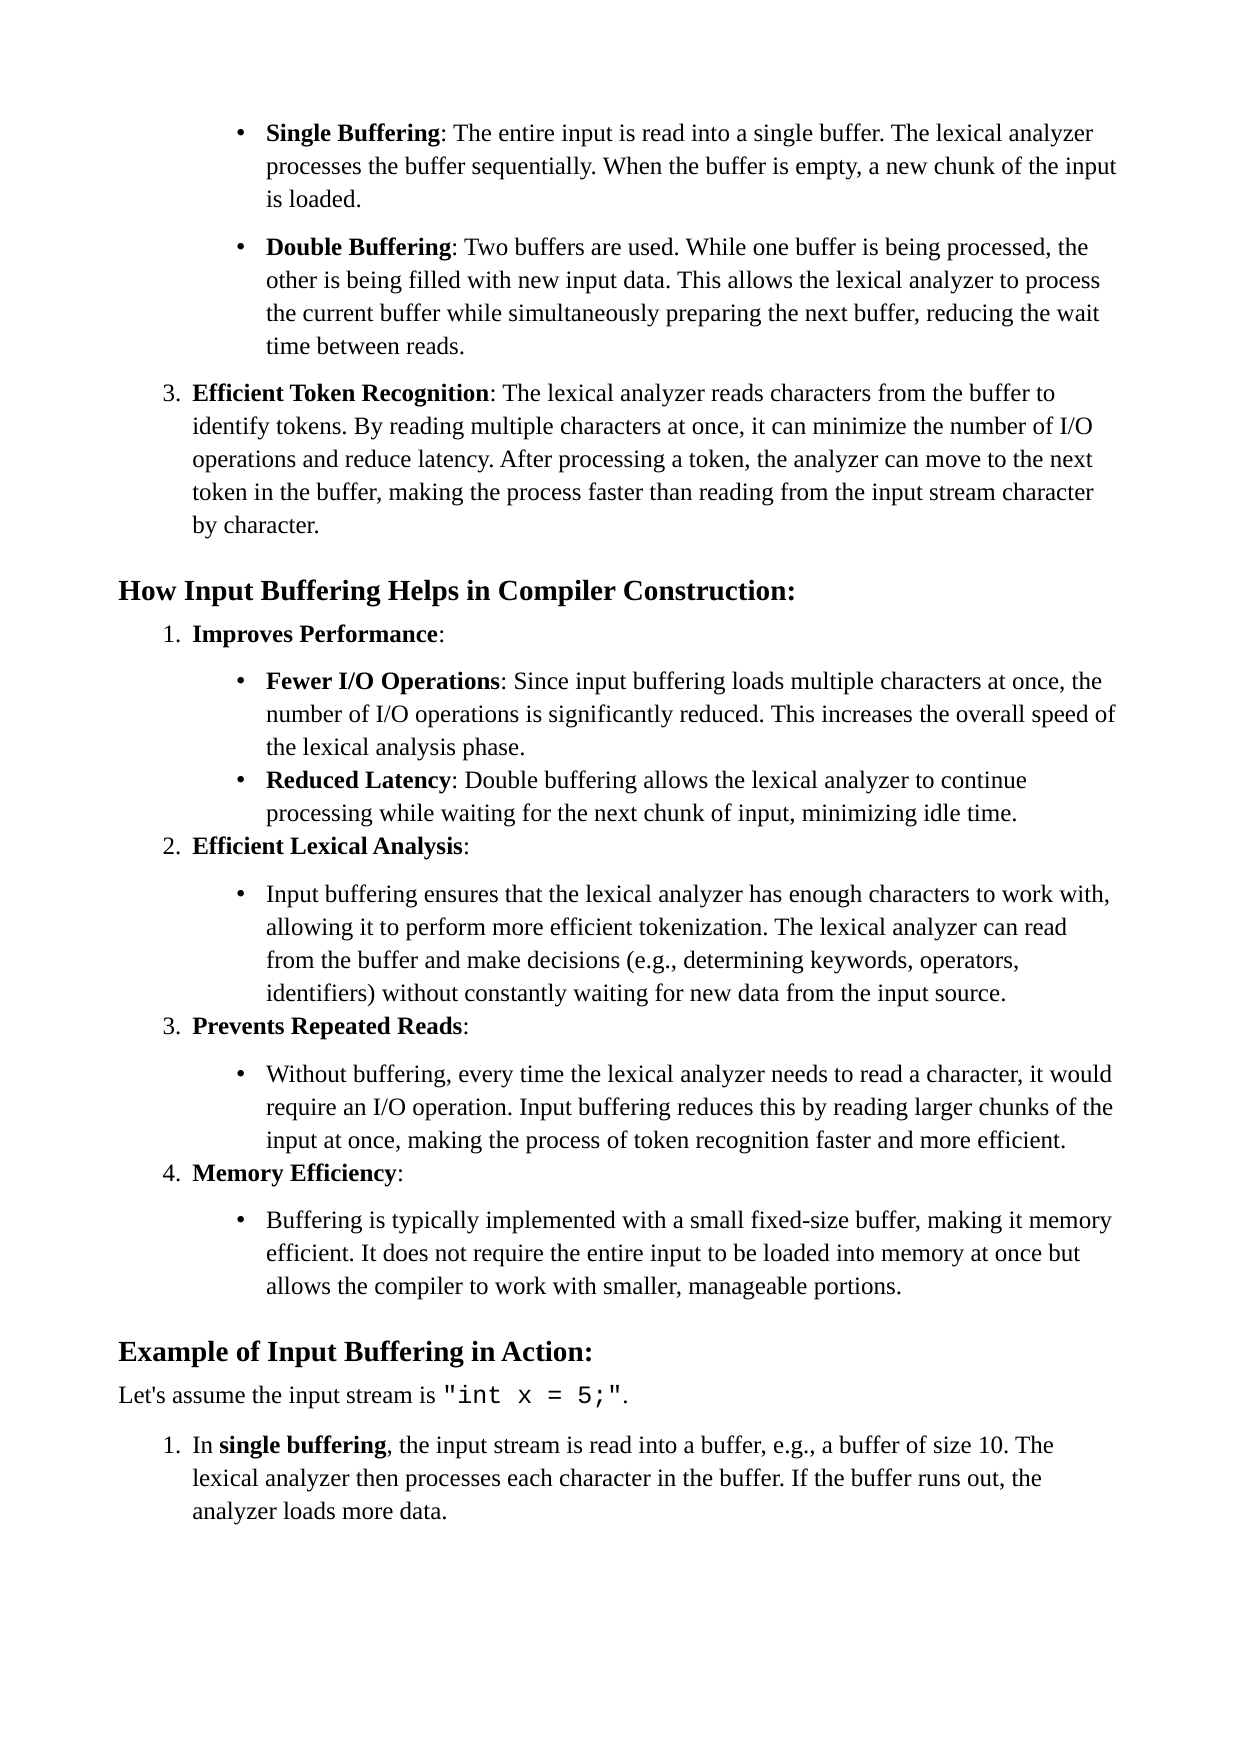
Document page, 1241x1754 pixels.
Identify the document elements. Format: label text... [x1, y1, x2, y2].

list Single Buffering: The entire input is read into a single buffer. The lexical analyzer processes the buffer sequentially. When the buffer is empty, a new chunk of the input is loaded. [236, 118, 1122, 213]
list In single buffering, the input stream is read into a buffer, e.g., a buffer of size 10. The lexical analyzer then processes each character in the buffer. If the buffer runs out, the analyzer loads more data. [162, 1430, 1122, 1524]
list Without buffering, every time the lexical analyzer needs to read a character, it would require an I/O operation. Input buffering reduces this by reading larger chunks of the input at once, making the process of token recognition faster and more efficient. [236, 1059, 1122, 1153]
list Input buffering ensures that the lexical analyzer has enough characters to work with, allowing it to perform more efficient tokenization. The lexical analyzer can read from the buffer and make decisions (e.g., determining keywords, operators, identifiers) without constantly waiting for new data from the input source. [236, 879, 1122, 1007]
subtitle How Input Buffering Helps in Compiler Construction: [118, 573, 1122, 606]
list Improves Performance: [162, 619, 1122, 647]
text Let's assume the input stream is "int x = 5;". [118, 1380, 1122, 1411]
list Efficient Token Recognition: The lexical analyzer reads characters from the buffer to identify tokens. By reading multiple characters at once, it can minimize the number of I/O operations and reduce latency. After processing a token, the analyzer can move to the next token in the buffer, making the process faster than reading from the input stream character by character. [162, 378, 1122, 539]
list Buffering is typically implemented with a small fixed-size buffer, making it memory efficient. It does not require the entire input to be loaded into memory at once but allows the compiler to work with smaller, manageable portions. [236, 1205, 1122, 1300]
list Fewer I/O Operations: Since input buffering loads multiple characters at once, the number of I/O operations is significantly reduced. This increases the overall speed of the lexical analysis phase. [236, 666, 1122, 761]
list Prevents Repeated Reads: [162, 1011, 1122, 1040]
list Double Buffering: Two buffers are used. While one buffer is being processed, the other is being filled with new input data. This allows the lexical analyzer to process the current buffer while simultaneously preparing the next buffer, reducing the wait time between reads. [236, 232, 1122, 359]
list Reduced Latency: Double buffering allows the lexical analyzer to continue processing while waiting for the next chunk of input, minimizing idle time. [236, 765, 1122, 827]
list Efficient Lexical Analysis: [162, 831, 1122, 860]
list Memory Efficiency: [162, 1158, 1122, 1187]
subtitle Example of Input Buffering in Action: [118, 1334, 1122, 1367]
